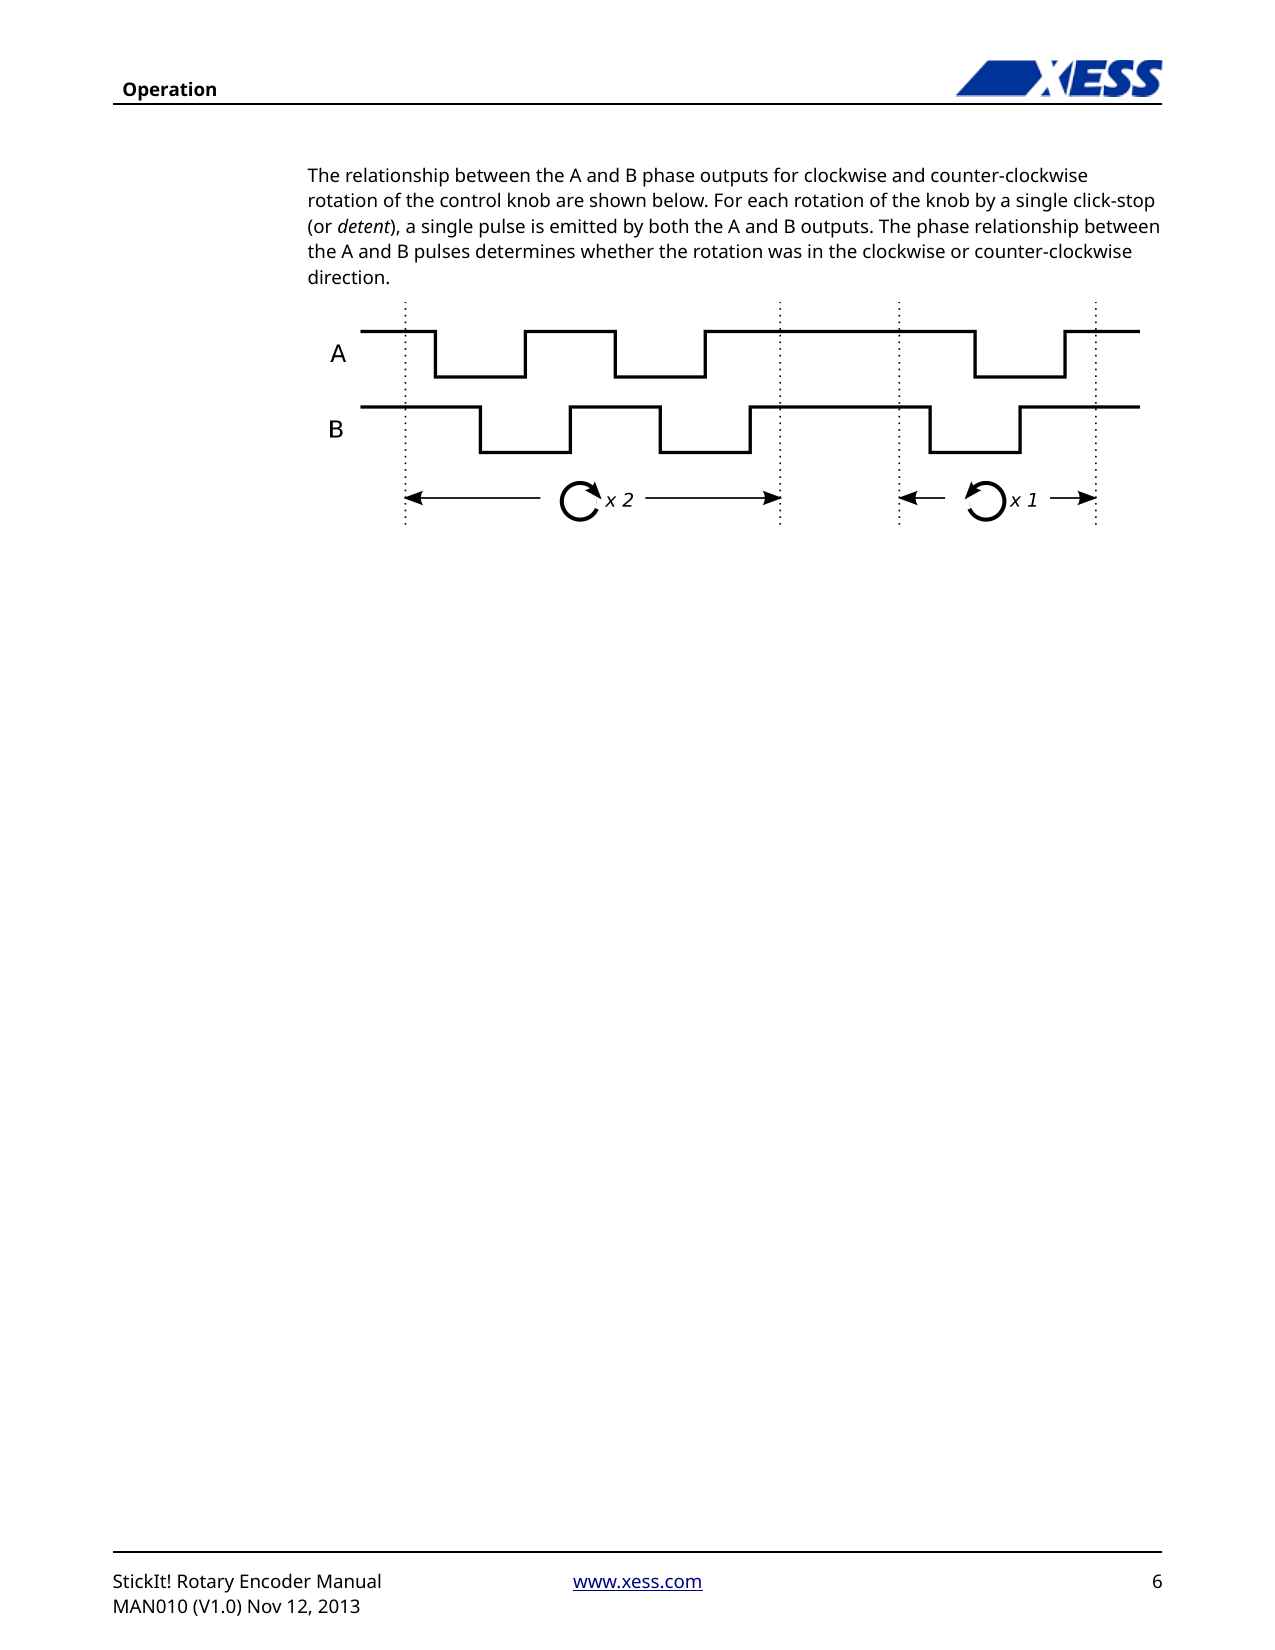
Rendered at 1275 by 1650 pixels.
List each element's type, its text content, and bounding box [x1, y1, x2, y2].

picture [955, 60, 1163, 97]
picture [330, 302, 1140, 528]
text The relationship between the A and B phase outputs for clockwise and counter-clockwise rotation of the control knob are shown below. For each rotation of the knob by a single click-stop (or detent), a single pulse is emitted by both the A and B outputs. The phase relationship between the A and B pulses determines whether the rotation was in the clockwise or counter-clockwise direction. [307, 162, 1162, 289]
